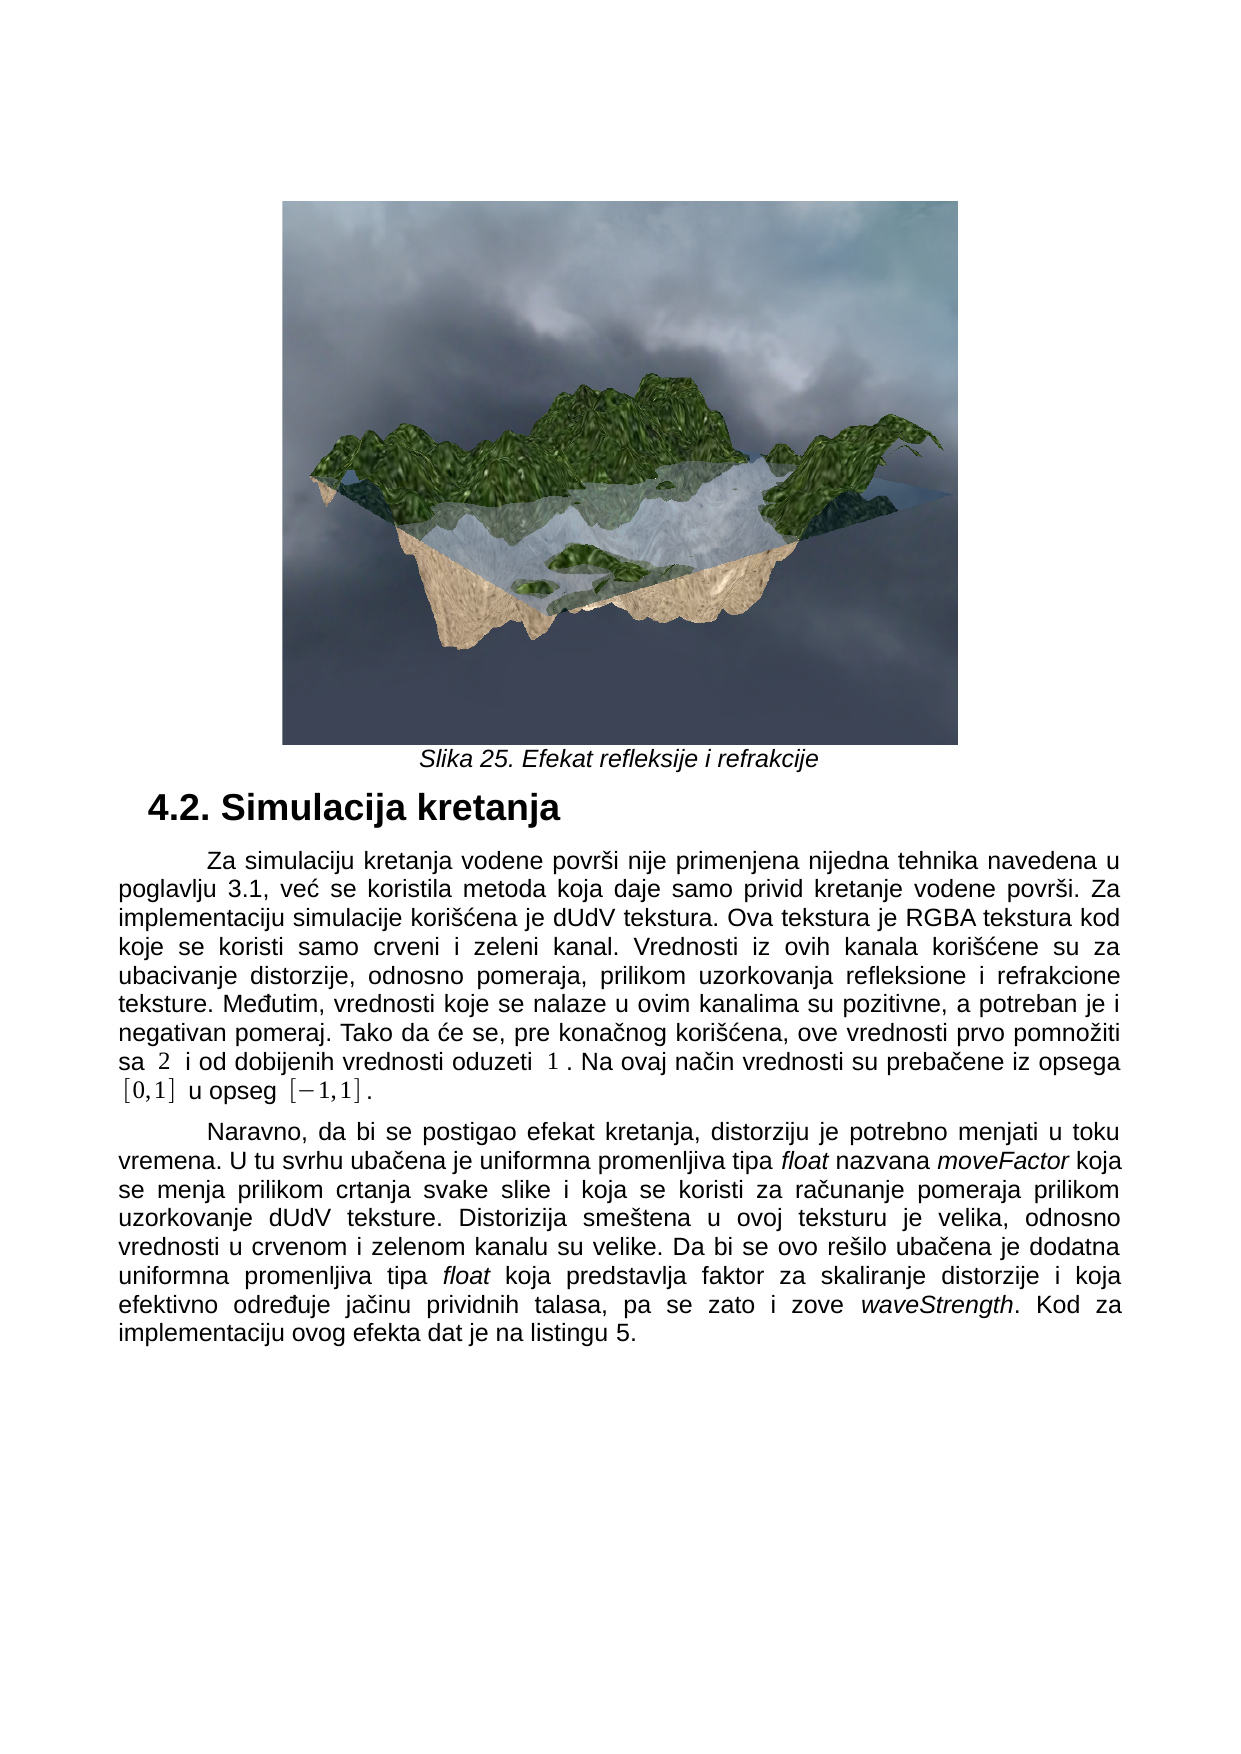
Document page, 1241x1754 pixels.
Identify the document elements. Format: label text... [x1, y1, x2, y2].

text Za simulaciju kretanja vodene površi nije primenjena nijedna tehnika navedena u poglavlju 3.1, već se koristila metoda koja daje samo privid kretanje vodene površi. Za implementaciju simulacije korišćena je dUdV tekstura. Ova tekstura je RGBA tekstura kod koje se koristi samo crveni i zeleni kanal. Vrednosti iz ovih kanala korišćene su za ubacivanje distorzije, odnosno pomeraja, prilikom uzorkovanja refleksione i refrakcione teksture. Međutim, vrednosti koje se nalaze u ovim kanalima su pozitivne, a potreban je i negativan pomeraj. Tako da će se, pre konačnog korišćena, ove vrednosti prvo pomnožiti sa i od dobijenih vrednosti oduzeti . Na ovaj način vrednosti su prebačene iz opsega u opseg . [118, 846, 1122, 1105]
subtitle Simulacija kretanja [148, 177, 1122, 828]
picture [282, 201, 958, 745]
text Slika 25. Efekat refleksije i refrakcije [282, 745, 958, 773]
text Naravno, da bi se postigao efekat kretanja, distorziju je potrebno menjati u toku vremena. U tu svrhu ubačena je uniformna promenljiva tipa float nazvana moveFactor koja se menja prilikom crtanja svake slike i koja se koristi za računanje pomeraja prilikom uzorkovanje dUdV teksture. Distorizija smeštena u ovoj teksturu je velika, odnosno vrednosti u crvenom i zelenom kanalu su velike. Da bi se ovo rešilo ubačena je dodatna uniformna promenljiva tipa float koja predstavlja faktor za skaliranje distorzije i koja efektivno određuje jačinu prividnih talasa, pa se zato i zove waveStrength. Kod za implementaciju ovog efekta dat je na listingu 5. [118, 1117, 1122, 1347]
